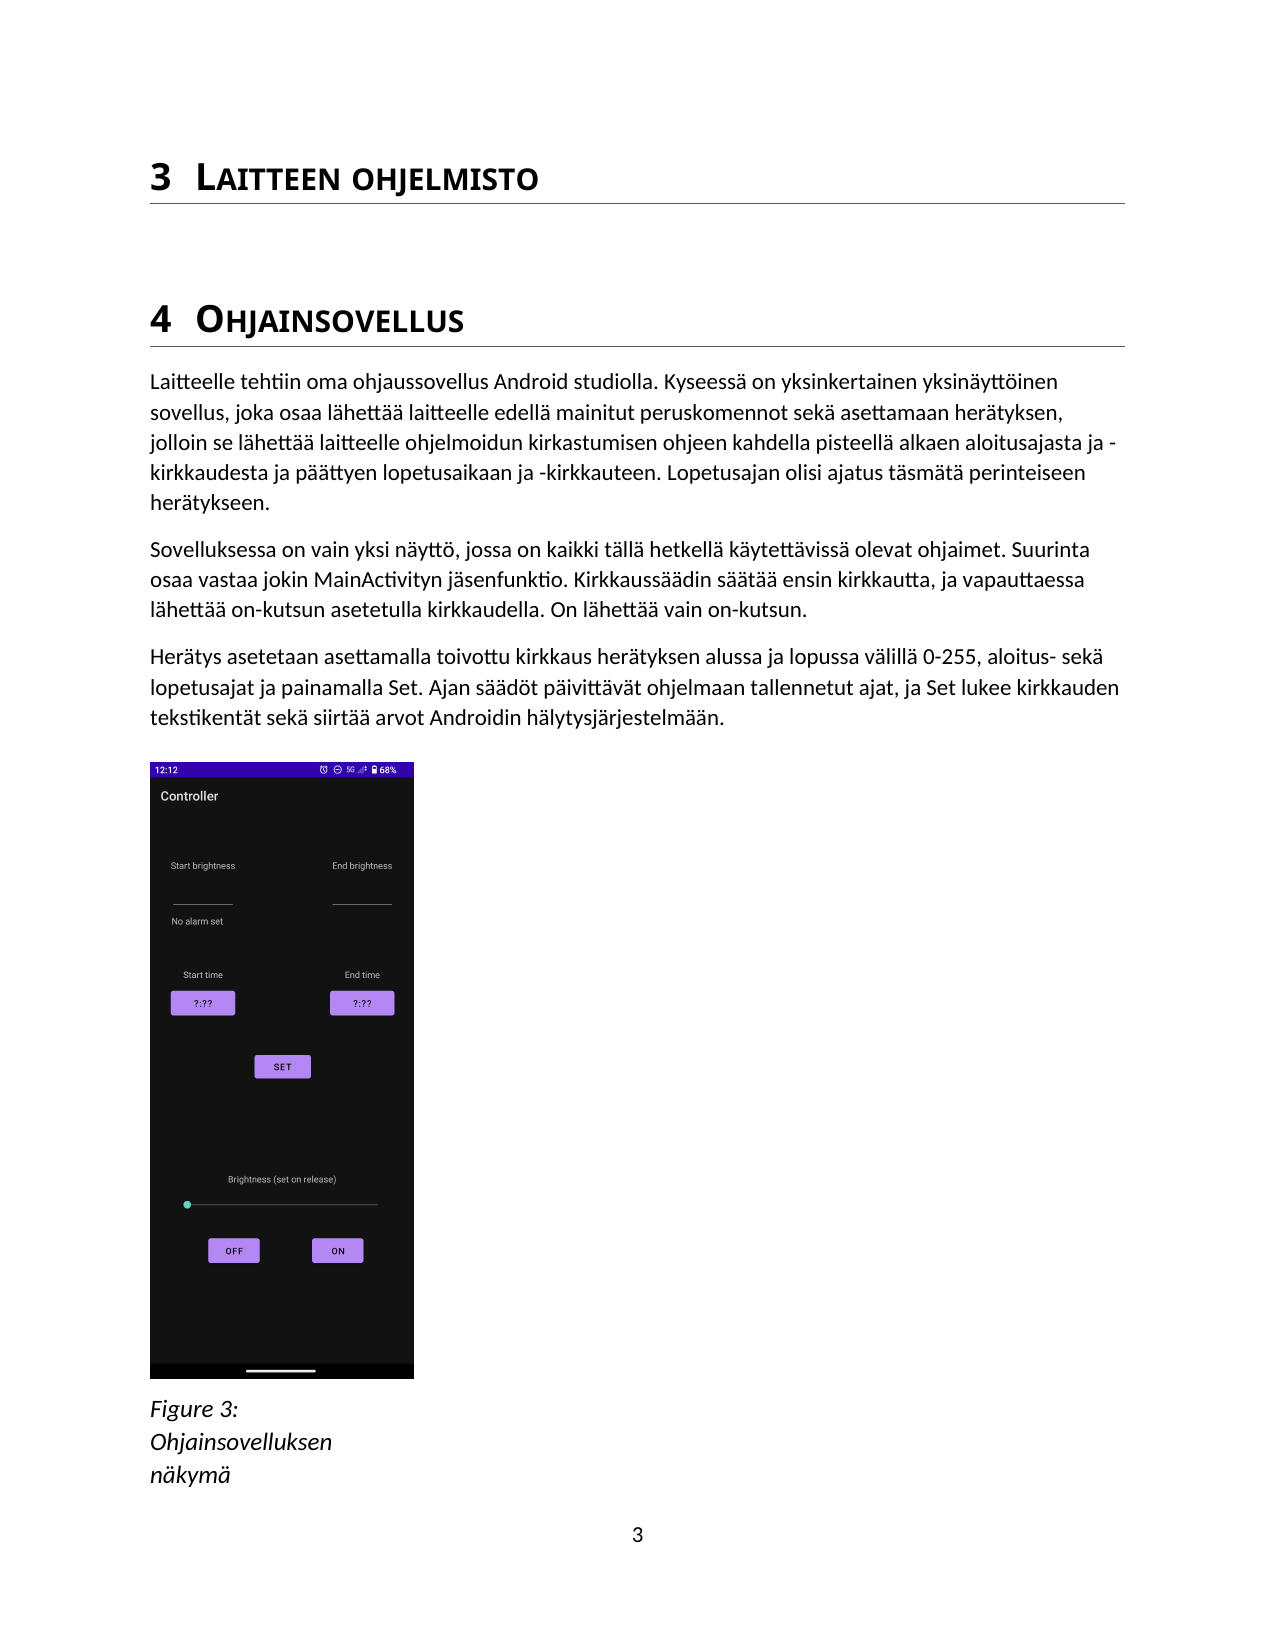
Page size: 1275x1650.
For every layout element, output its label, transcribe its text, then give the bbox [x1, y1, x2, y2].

picture [150, 762, 414, 1379]
text Figure 3: Ohjainsovelluksen näkymä [150, 1379, 414, 1490]
subtitle Laitteen ohjelmisto [150, 150, 1125, 203]
text Laitteelle tehtiin oma ohjaussovellus Android studiolla. Kyseessä on yksinkertainen yksinäyttöinen sovellus, joka osaa lähettää laitteelle edellä mainitut peruskomennot sekä asettamaan herätyksen, jolloin se lähettää laitteelle ohjelmoidun kirkastumisen ohjeen kahdella pisteellä alkaen aloitusajasta ja -kirkkaudesta ja päättyen lopetusaikaan ja -kirkkauteen. Lopetusajan olisi ajatus täsmätä perinteiseen herätykseen. [150, 367, 1125, 516]
text Sovelluksessa on vain yksi näyttö, jossa on kaikki tällä hetkellä käytettävissä olevat ohjaimet. Suurinta osaa vastaa jokin MainActivityn jäsenfunktio. Kirkkaussäädin säätää ensin kirkkautta, ja vapauttaessa lähettää on-kutsun asetetulla kirkkaudella. On lähettää vain on-kutsun. [150, 535, 1125, 624]
text Herätys asetetaan asettamalla toivottu kirkkaus herätyksen alussa ja lopussa välillä 0-255, aloitus- sekä lopetusajat ja painamalla Set. Ajan säädöt päivittävät ohjelmaan tallennetut ajat, ja Set lukee kirkkauden tekstikentät sekä siirtää arvot Androidin hälytysjärjestelmään. [150, 642, 1125, 731]
subtitle Ohjainsovellus [150, 293, 1125, 346]
